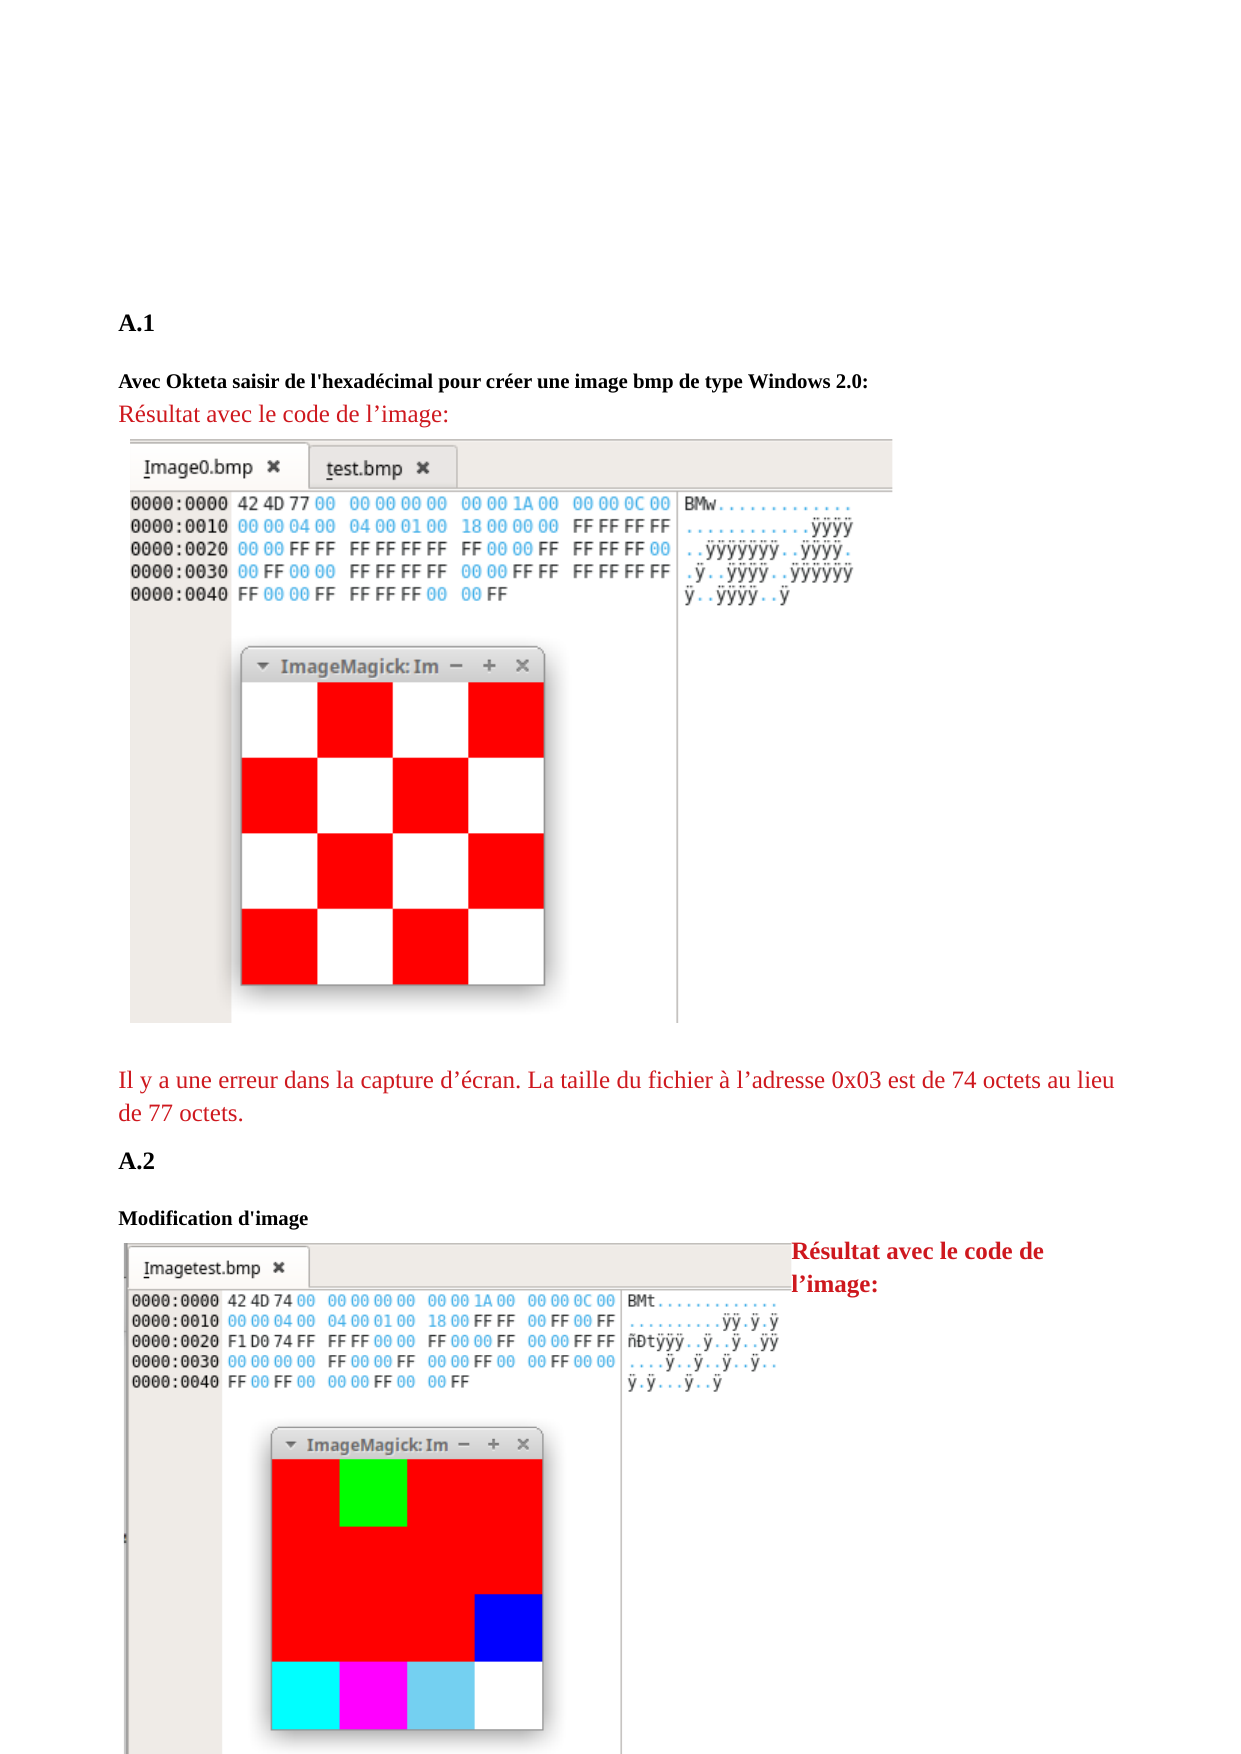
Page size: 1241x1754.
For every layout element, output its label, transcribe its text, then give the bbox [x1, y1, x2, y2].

picture [638, 1243, 792, 1754]
text A.1 [118, 308, 1122, 337]
text Résultat avec le code de l’image: [118, 399, 1122, 428]
text Résultat avec le code de l’image: [118, 1236, 1122, 1298]
text A.2 [118, 1146, 1122, 1175]
picture [512, 439, 893, 1023]
text Il y a une erreur dans la capture d’écran. La taille du fichier à l’adresse 0x03 est de 74 octets au lieu de 77 octets. [118, 1065, 1122, 1127]
subtitle Modification d'image [118, 1206, 1122, 1230]
subtitle Avec Okteta saisir de l'hexadécimal pour créer une image bmp de type Windows 2.0: [118, 369, 1122, 393]
